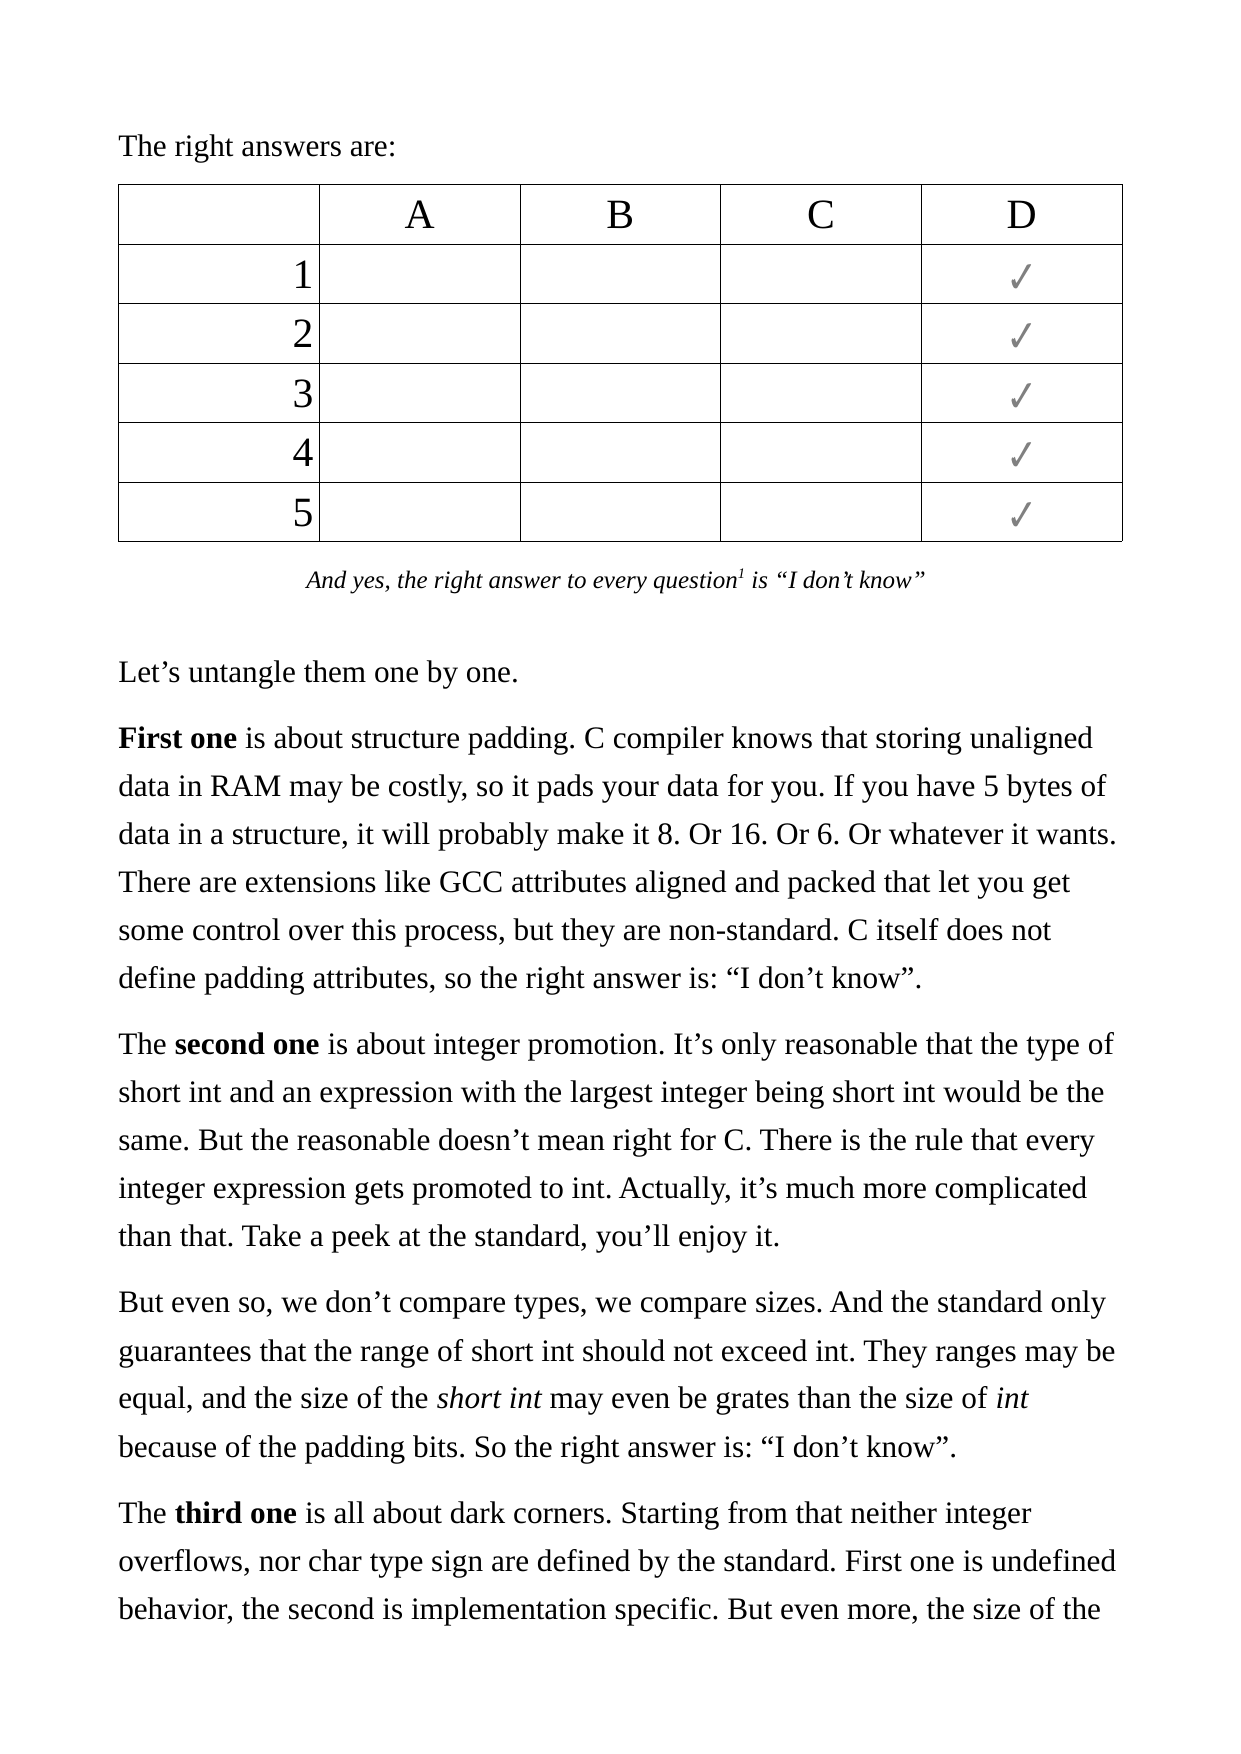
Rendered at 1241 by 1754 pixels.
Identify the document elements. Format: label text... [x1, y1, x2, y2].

table_cell [721, 483, 921, 541]
table_cell ✔ [922, 364, 1122, 422]
table_cell [721, 245, 921, 303]
text First one is about structure padding. C compiler knows that storing unaligned data in RAM may be costly, so it pads your data for you. If you have 5 bytes of data in a structure, it will probably make it 8. Or 16. Or 6. Or whatever it wants. There are extensions like GCC attributes aligned and packed that let you get some control over this process, but they are non-standard. C itself does not define padding attributes, so the right answer is: “I don’t know”. [118, 710, 1122, 998]
table_cell ✔ [922, 483, 1122, 541]
table_cell [320, 364, 520, 422]
table_cell [320, 483, 520, 541]
table_cell [320, 304, 520, 363]
table_header A [320, 185, 520, 244]
table_cell 4 [119, 423, 319, 482]
text The third one is all about dark corners. Starting from that neither integer overflows, nor char type sign are defined by the standard. First one is undefined behavior, the second is implementation specific. But even more, the size of the [118, 1485, 1122, 1629]
table_cell [521, 364, 720, 422]
table_cell ✔ [922, 304, 1122, 363]
table_cell [521, 483, 720, 541]
table_cell [320, 423, 520, 482]
text Let’s untangle them one by one. [118, 644, 1122, 692]
text And yes, the right answer to every question1 is “I don’t know” [118, 565, 1122, 594]
table_cell ✔ [922, 245, 1122, 303]
table_cell 3 [119, 364, 319, 422]
table_cell [521, 245, 720, 303]
table_cell 5 [119, 483, 319, 541]
text But even so, we don’t compare types, we compare sizes. And the standard only guarantees that the range of short int should not exceed int. They ranges may be equal, and the size of the short int may even be grates than the size of int because of the padding bits. So the right answer is: “I don’t know”. [118, 1274, 1122, 1467]
table_header D [922, 185, 1122, 244]
table_cell [521, 304, 720, 363]
table_cell [721, 423, 921, 482]
table_header [119, 185, 319, 244]
table_cell ✔ [922, 423, 1122, 482]
table_cell [721, 364, 921, 422]
text The right answers are: [118, 118, 1122, 166]
table_header B [521, 185, 720, 244]
table_cell 1 [119, 245, 319, 303]
table_cell 2 [119, 304, 319, 363]
table_cell [320, 245, 520, 303]
table_header C [721, 185, 921, 244]
text The second one is about integer promotion. It’s only reasonable that the type of short int and an expression with the largest integer being short int would be the same. But the reasonable doesn’t mean right for C. There is the rule that every integer expression gets promoted to int. Actually, it’s much more complicated than that. Take a peek at the standard, you’ll enjoy it. [118, 1016, 1122, 1257]
table_cell [521, 423, 720, 482]
table_cell [721, 304, 921, 363]
